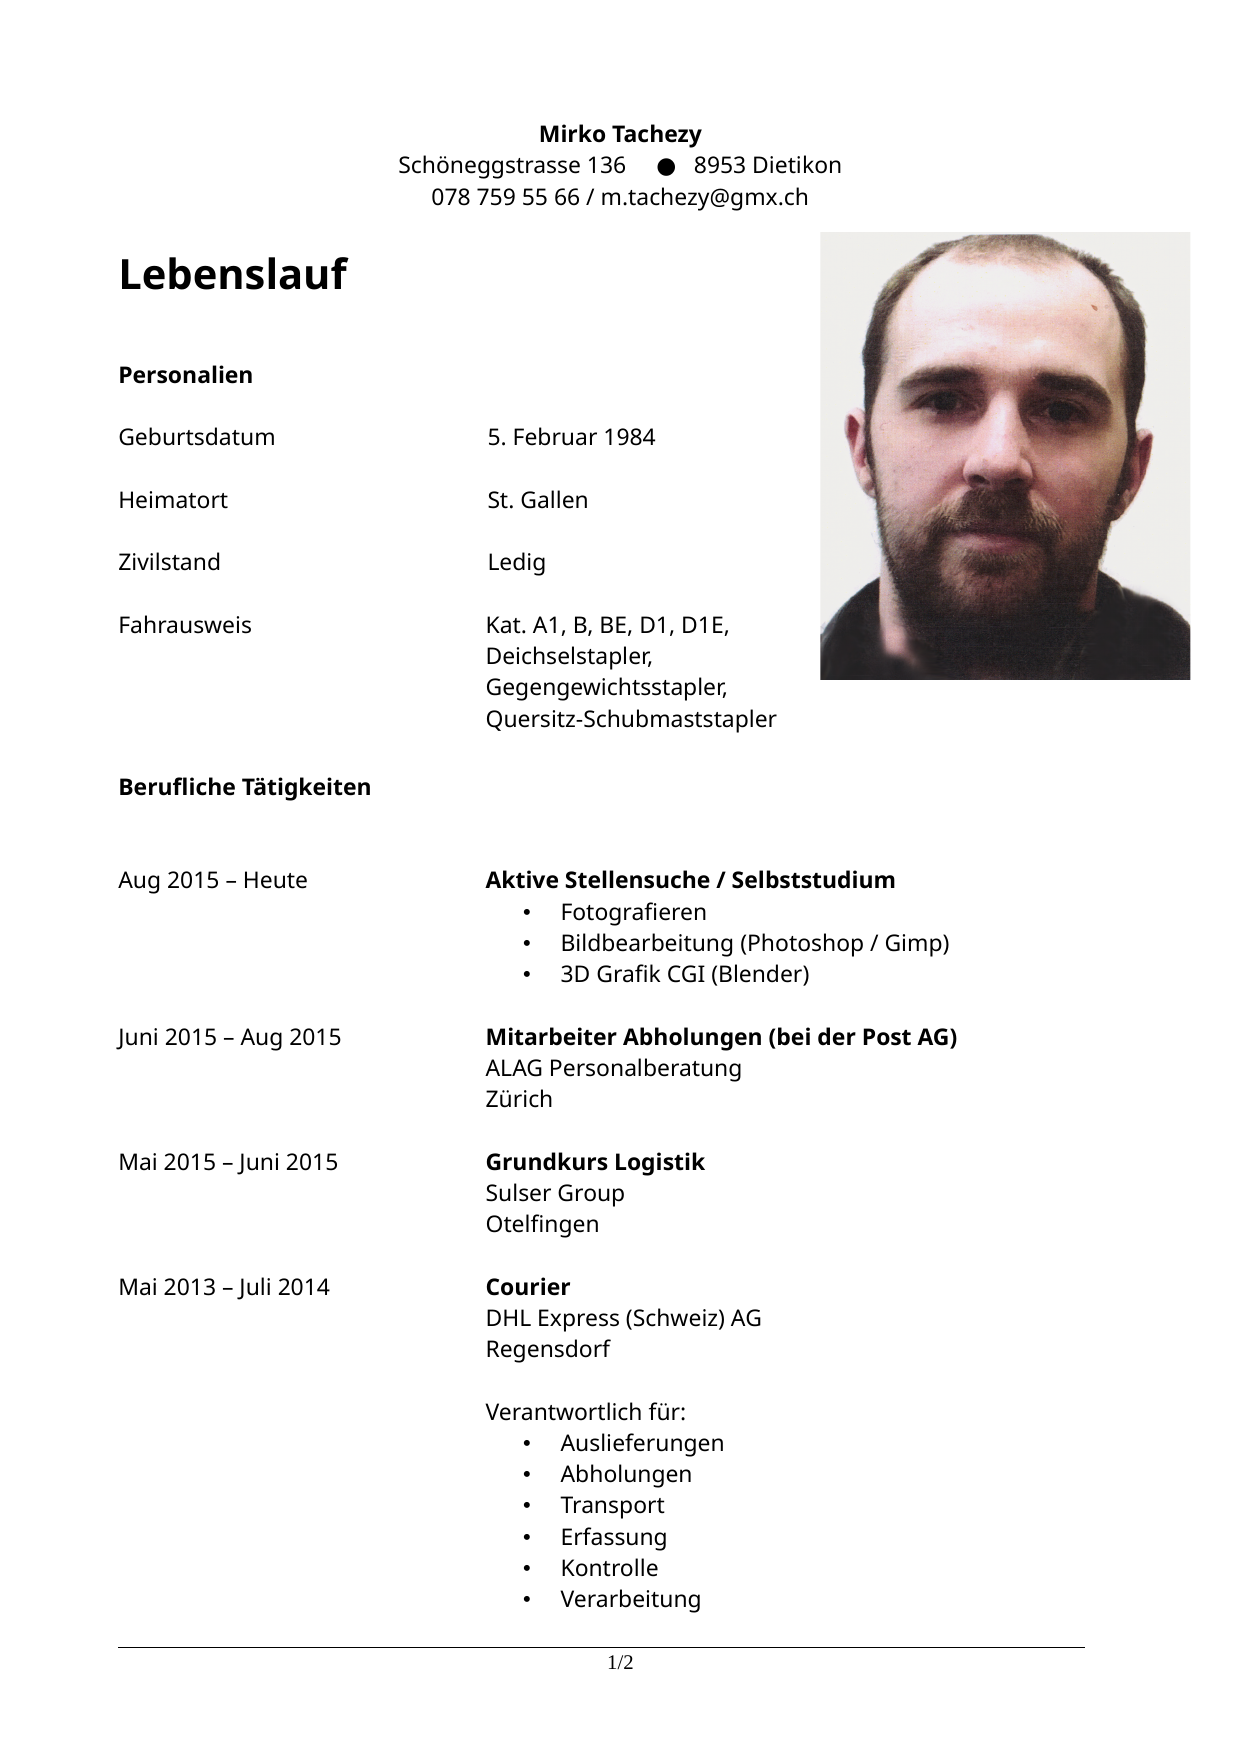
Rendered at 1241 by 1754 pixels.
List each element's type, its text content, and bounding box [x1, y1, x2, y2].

text Zürich [118, 1083, 1122, 1114]
text Mai 2013 – Juli 2014 Courier [118, 1271, 1122, 1302]
text Mai 2015 – Juni 2015 Grundkurs Logistik [118, 1146, 1122, 1177]
list Fotografieren [523, 896, 1122, 927]
text Sulser Group [118, 1177, 1122, 1208]
list Transport [523, 1489, 1122, 1521]
list Abholungen [523, 1458, 1122, 1489]
list 3D Grafik CGI (Blender) [523, 958, 1122, 989]
text Quersitz-Schubmaststapler [118, 703, 1122, 734]
text Regensdorf [118, 1333, 1122, 1364]
text DHL Express (Schweiz) AG [118, 1302, 1122, 1333]
list Kontrolle [523, 1552, 1122, 1583]
text ALAG Personalberatung [118, 1052, 1122, 1083]
text Berufliche Tätigkeiten [118, 771, 1122, 802]
text Zivilstand Ledig [118, 546, 820, 578]
list Auslieferungen [523, 1427, 1122, 1458]
text Gegengewichtsstapler, [118, 671, 1122, 703]
text Fahrausweis Kat. A1, B, BE, D1, D1E, [118, 609, 820, 640]
text Otelfingen [118, 1208, 1122, 1239]
list Verarbeitung [523, 1583, 1122, 1614]
text Geburtsdatum 5. Februar 1984 [118, 421, 820, 453]
list Erfassung [523, 1521, 1122, 1552]
text Lebenslauf [118, 244, 820, 301]
text Deichselstapler, [118, 640, 820, 671]
text Verantwortlich für: [118, 1396, 1122, 1427]
text Personalien [118, 359, 820, 390]
picture [820, 232, 1191, 680]
text Juni 2015 – Aug 2015 Mitarbeiter Abholungen (bei der Post AG) [118, 1021, 1122, 1052]
text Aug 2015 – Heute Aktive Stellensuche / Selbststudium [118, 864, 1122, 896]
list Bildbearbeitung (Photoshop / Gimp) [523, 927, 1122, 958]
text Heimatort St. Gallen [118, 484, 820, 515]
